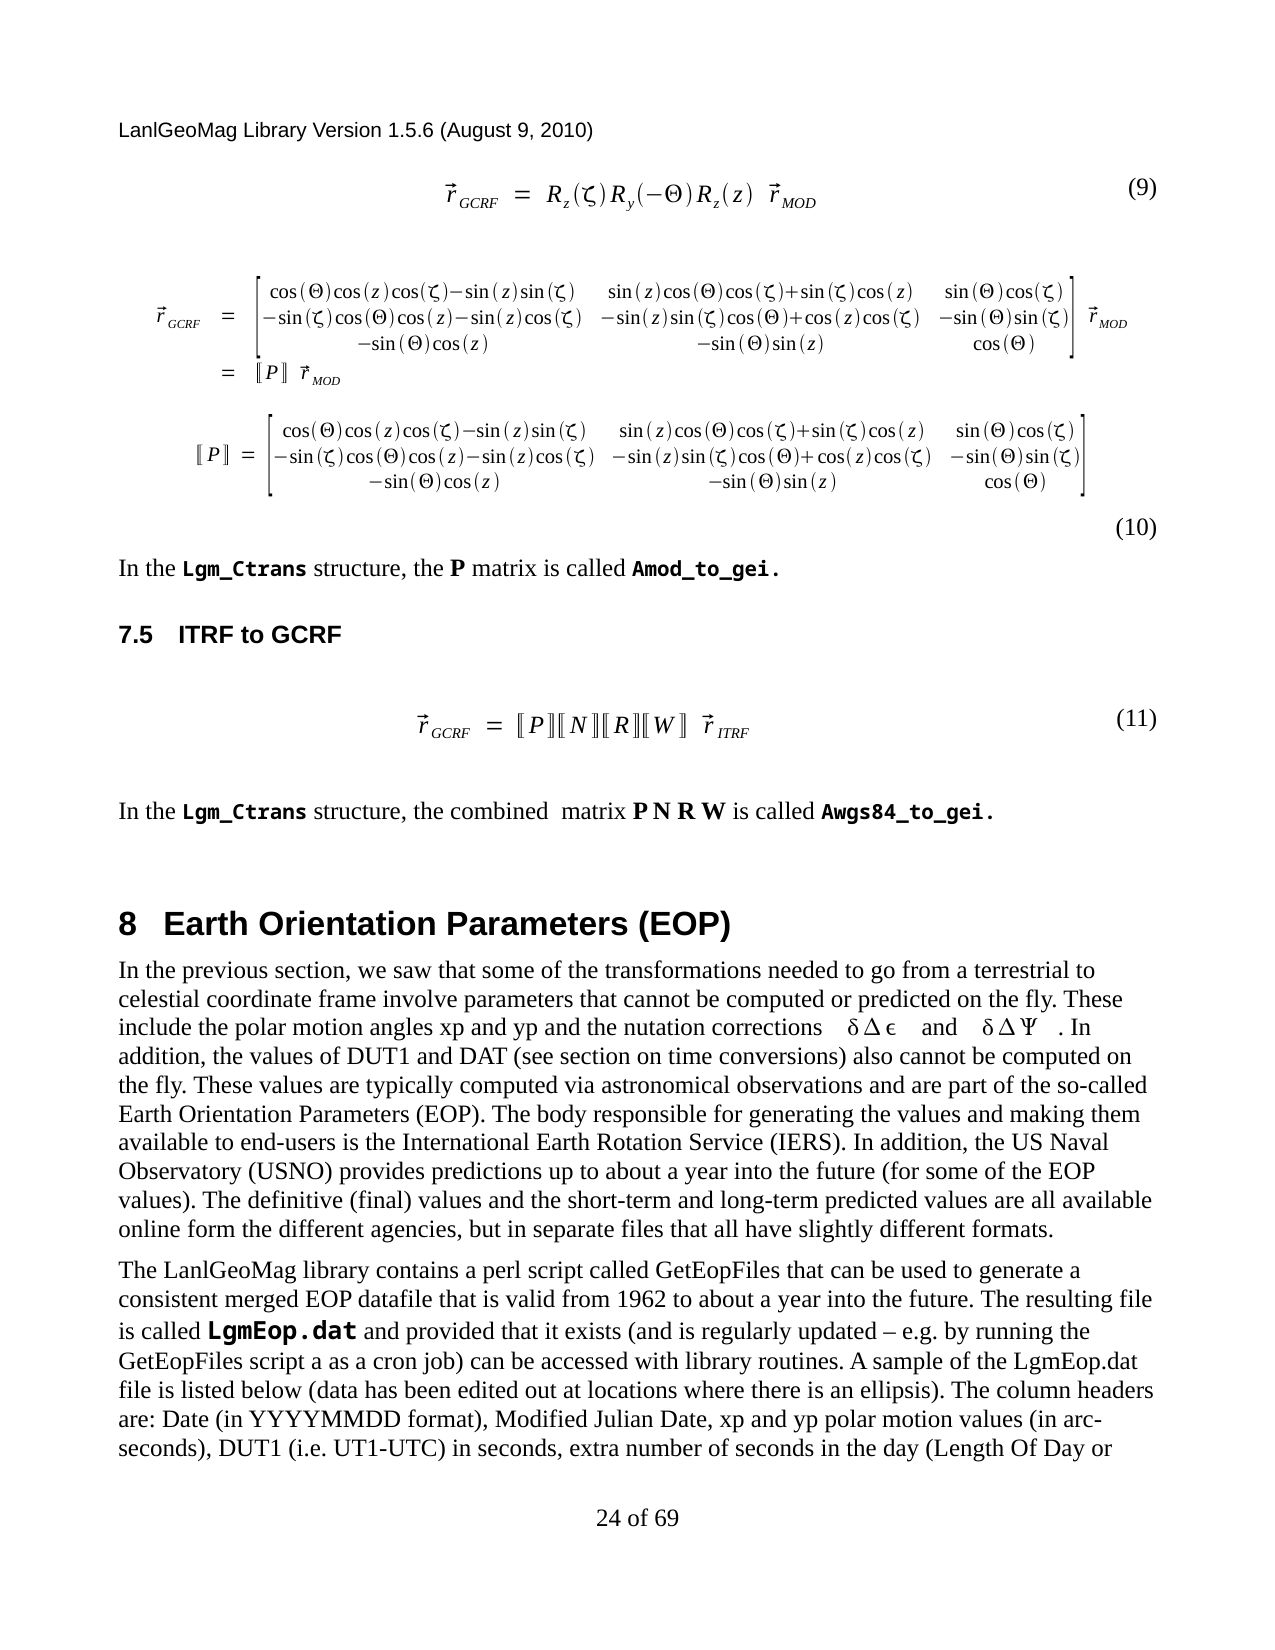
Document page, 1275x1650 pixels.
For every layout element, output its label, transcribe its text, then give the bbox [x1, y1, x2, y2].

text In the Lgm_Ctrans structure, the P matrix is called Amod_to_gei. [118, 553, 1157, 583]
text (11) [118, 703, 1157, 742]
text (9) [118, 172, 1157, 211]
text In the previous section, we saw that some of the transformations needed to go from a terrestrial to celestial coordinate frame involve parameters that cannot be computed or predicted on the fly. These include the polar motion angles xp and yp and the nutation corrections and . In addition, the values of DUT1 and DAT (see section on time conversions) also cannot be computed on the fly. These values are typically computed via astronomical observations and are part of the so-called Earth Orientation Parameters (EOP). The body responsible for generating the values and making them available to end-users is the International Earth Rotation Service (IERS). In addition, the US Naval Observatory (USNO) provides predictions up to about a year into the future (for some of the EOP values). The definitive (final) values and the short-term and long-term predicted values are all available online form the different agencies, but in separate files that all have slightly different formats. [118, 955, 1157, 1242]
text The LanlGeoMag library contains a perl script called GetEopFiles that can be used to generate a consistent merged EOP datafile that is valid from 1962 to about a year into the future. The resulting file is called LgmEop.dat and provided that it exists (and is regularly updated – e.g. by running the GetEopFiles script a as a cron job) can be accessed with library routines. A sample of the LgmEop.dat file is listed below (data has been edited out at locations where there is an ellipsis). The column headers are: Date (in YYYYMMDD format), Modified Julian Date, xp and yp polar motion values (in arc-seconds), DUT1 (i.e. UT1-UTC) in seconds, extra number of seconds in the day (Length Of Day or [118, 1255, 1157, 1461]
text (10) [118, 512, 1157, 541]
text In the Lgm_Ctrans structure, the combined matrix P N R W is called Awgs84_to_gei. [118, 796, 1157, 825]
subtitle ITRF to GCRF [118, 621, 1157, 649]
subtitle Earth Orientation Parameters (EOP) [118, 904, 1157, 942]
